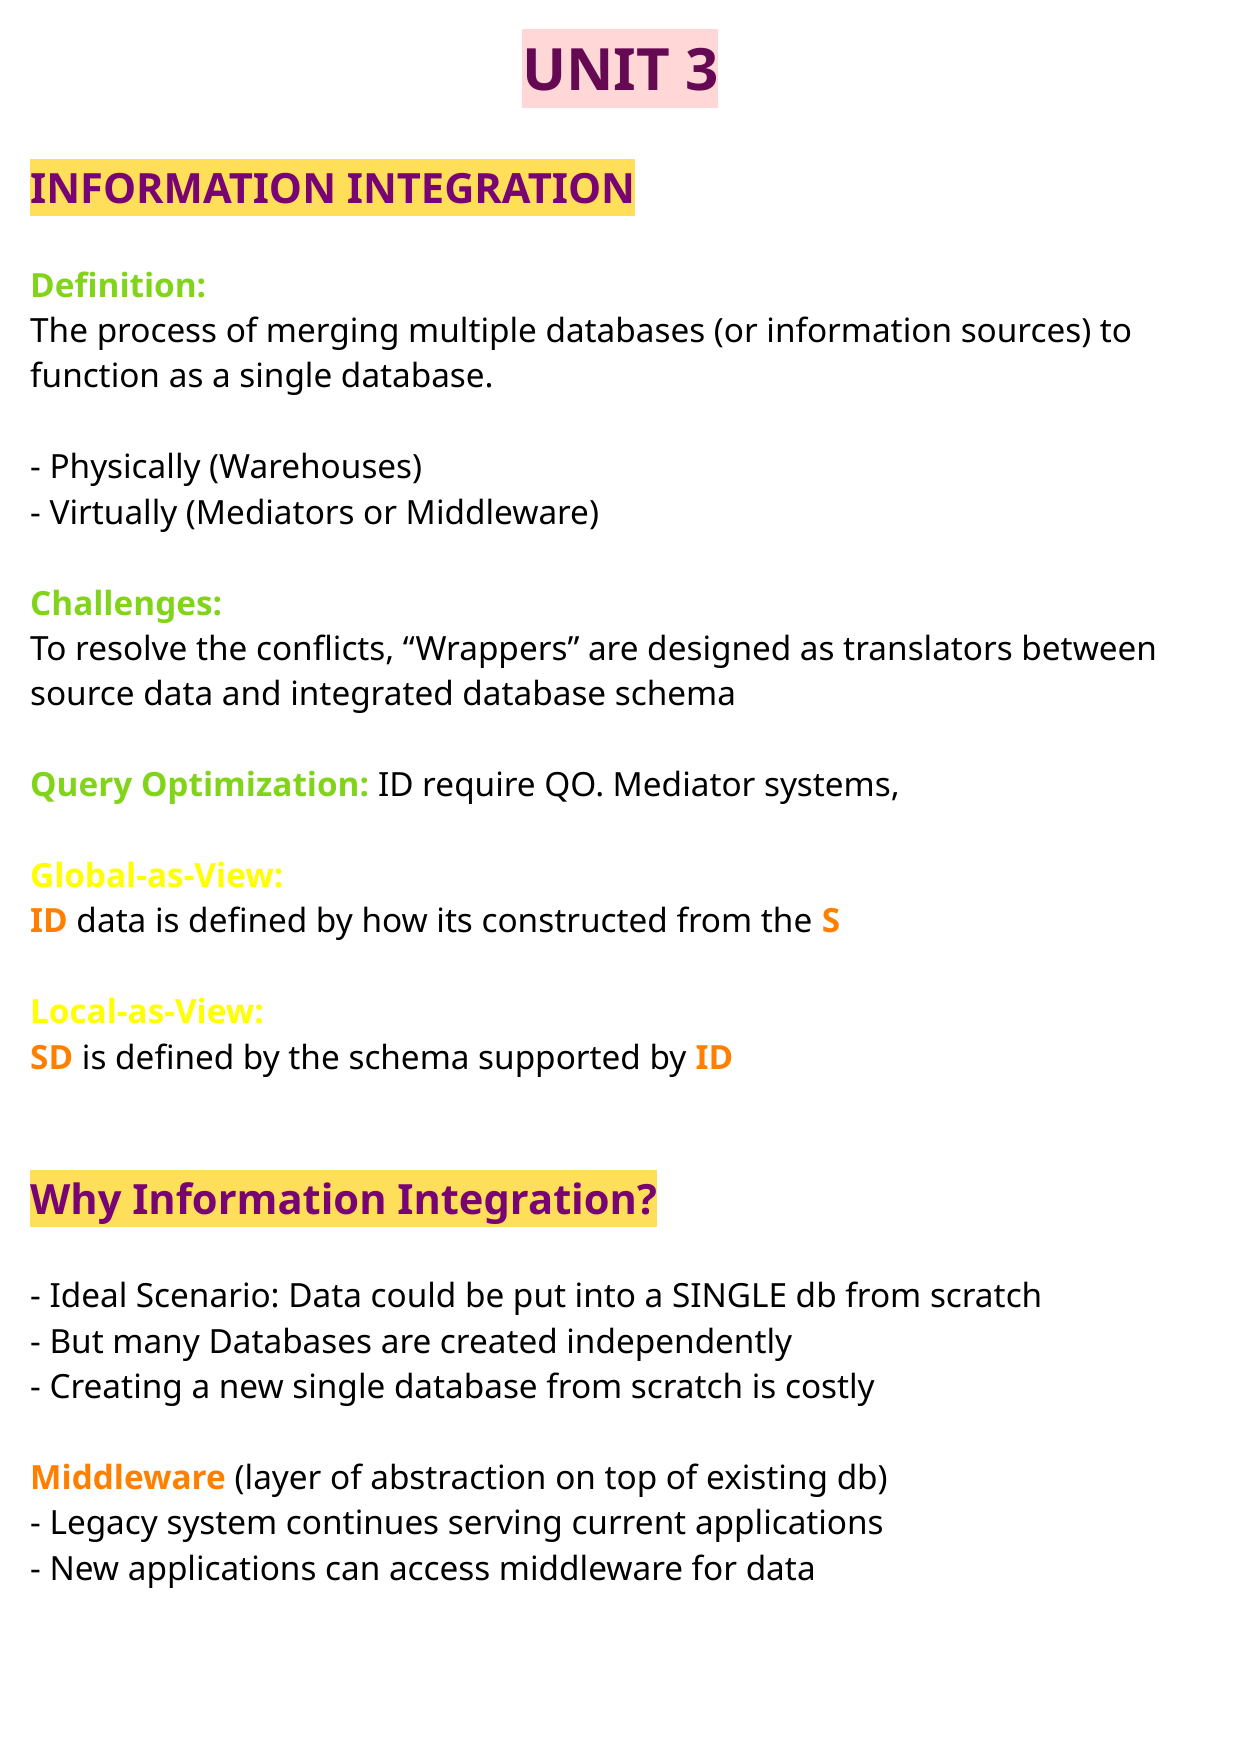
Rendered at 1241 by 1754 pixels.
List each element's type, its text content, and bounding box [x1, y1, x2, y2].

subtitle Why Information Integration? [30, 1170, 1211, 1227]
subtitle The process of merging multiple databases (or information sources) to function as a single database. [30, 307, 1211, 398]
subtitle - Physically (Warehouses) [30, 443, 1211, 488]
subtitle Middleware (layer of abstraction on top of existing db) [30, 1454, 1211, 1499]
subtitle ID data is defined by how its constructed from the S [30, 897, 1211, 943]
subtitle To resolve the conflicts, “Wrappers” are designed as translators between source data and integrated database schema [30, 625, 1211, 716]
subtitle UNIT 3 [30, 28, 1211, 108]
subtitle - Creating a new single database from scratch is costly [30, 1363, 1211, 1408]
subtitle Definition: [30, 261, 1211, 307]
subtitle INFORMATION INTEGRATION [30, 159, 1211, 216]
subtitle - Ideal Scenario: Data could be put into a SINGLE db from scratch [30, 1272, 1211, 1317]
subtitle Challenges: [30, 579, 1211, 625]
subtitle Local-as-View: [30, 988, 1211, 1033]
subtitle Query Optimization: ID require QO. Mediator systems, [30, 761, 1211, 806]
subtitle - New applications can access middleware for data [30, 1544, 1211, 1590]
subtitle SD is defined by the schema supported by ID [30, 1033, 1211, 1079]
subtitle - Legacy system continues serving current applications [30, 1499, 1211, 1544]
subtitle Global-as-View: [30, 852, 1211, 897]
subtitle - Virtually (Mediators or Middleware) [30, 488, 1211, 534]
subtitle - But many Databases are created independently [30, 1317, 1211, 1363]
